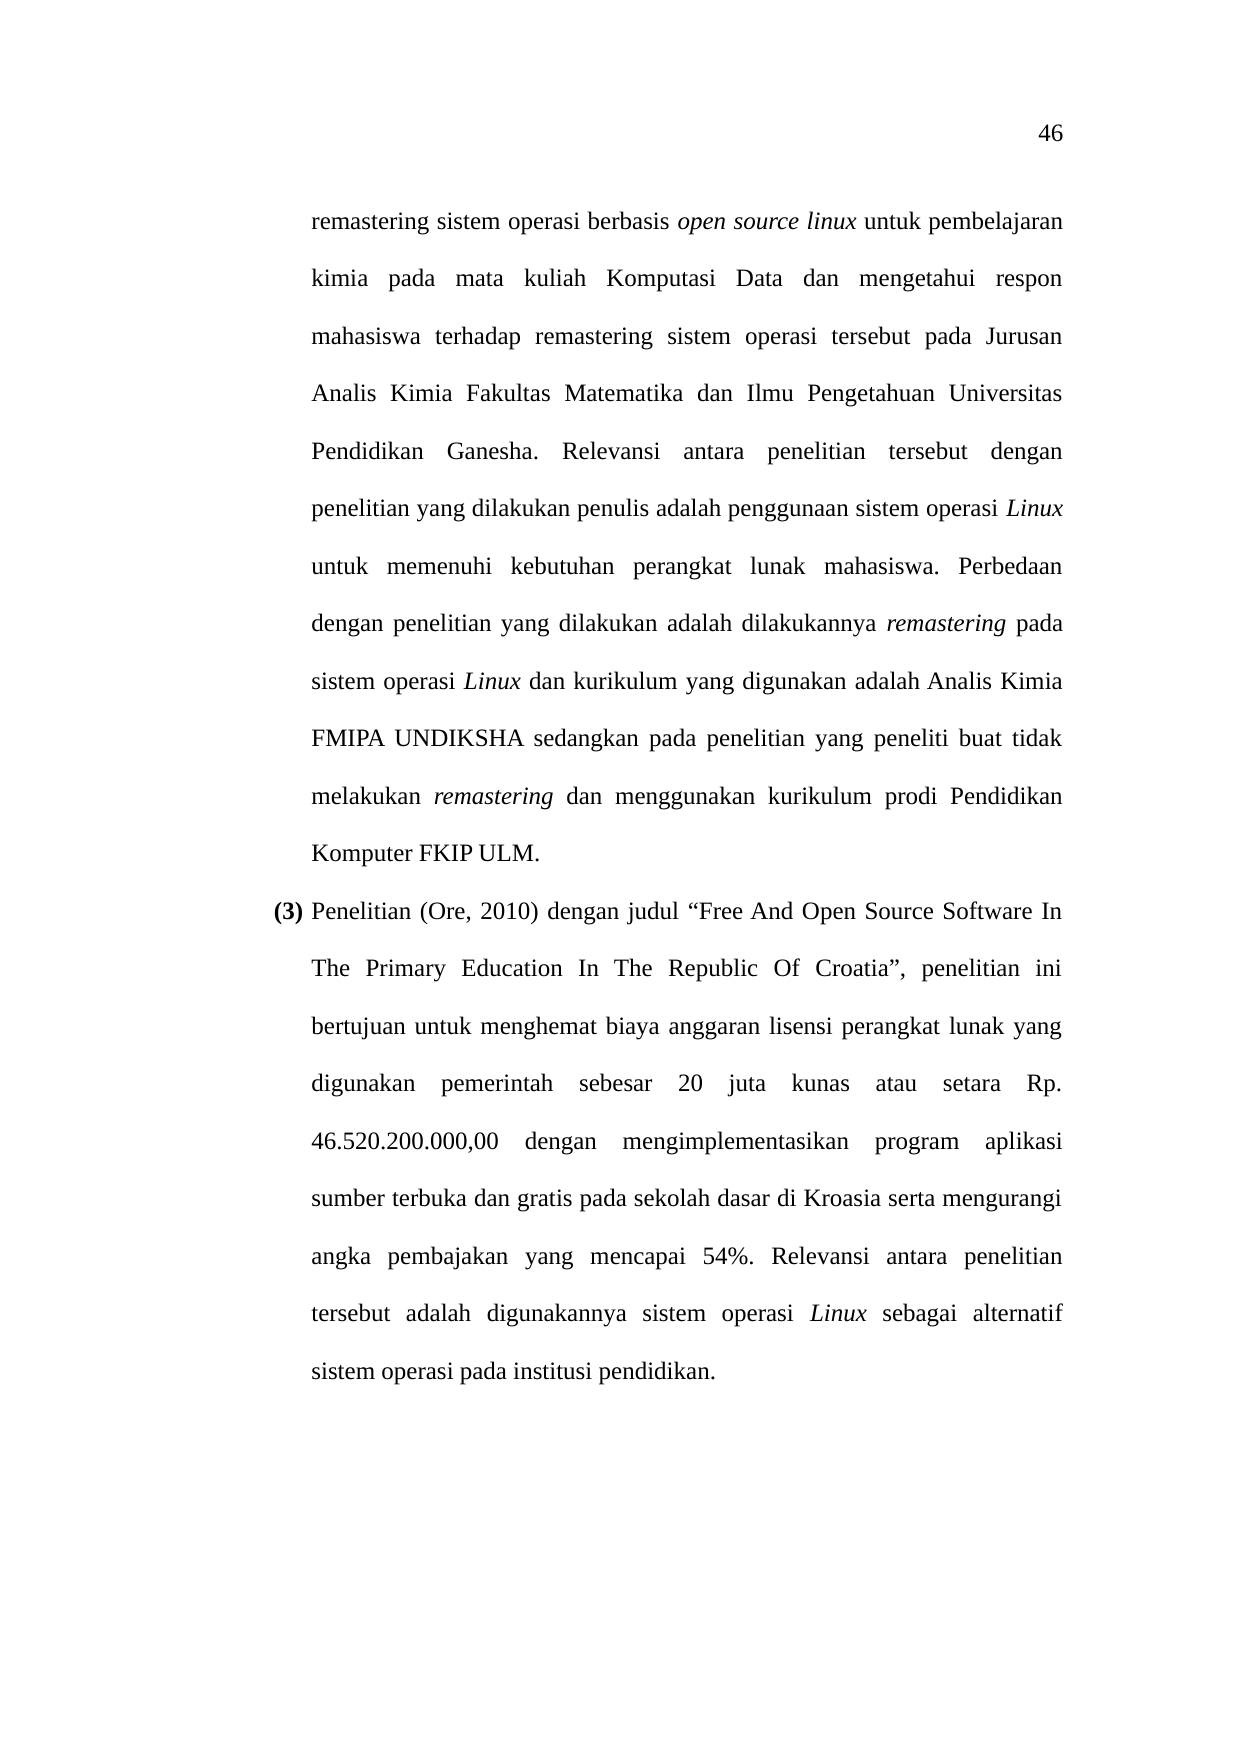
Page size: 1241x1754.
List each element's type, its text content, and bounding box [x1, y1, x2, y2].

list Penelitian (Ore, 2010) dengan judul “Free And Open Source Software In The Primary Education In The Republic Of Croatia”, penelitian ini bertujuan untuk menghemat biaya anggaran lisensi perangkat lunak yang digunakan pemerintah sebesar 20 juta kunas atau setara Rp. 46.520.200.000,00 dengan mengimplementasikan program aplikasi sumber terbuka dan gratis pada sekolah dasar di Kroasia serta mengurangi angka pembajakan yang mencapai 54%. Relevansi antara penelitian tersebut adalah digunakannya sistem operasi Linux sebagai alternatif sistem operasi pada institusi pendidikan. [274, 896, 1063, 1385]
list remastering sistem operasi berbasis open source linux untuk pembelajaran kimia pada mata kuliah Komputasi Data dan mengetahui respon mahasiswa terhadap remastering sistem operasi tersebut pada Jurusan Analis Kimia Fakultas Matematika dan Ilmu Pengetahuan Universitas Pendidikan Ganesha. Relevansi antara penelitian tersebut dengan penelitian yang dilakukan penulis adalah penggunaan sistem operasi Linux untuk memenuhi kebutuhan perangkat lunak mahasiswa. Perbedaan dengan penelitian yang dilakukan adalah dilakukannya remastering pada sistem operasi Linux dan kurikulum yang digunakan adalah Analis Kimia FMIPA UNDIKSHA sedangkan pada penelitian yang peneliti buat tidak melakukan remastering dan menggunakan kurikulum prodi Pendidikan Komputer FKIP ULM. [274, 206, 1063, 867]
